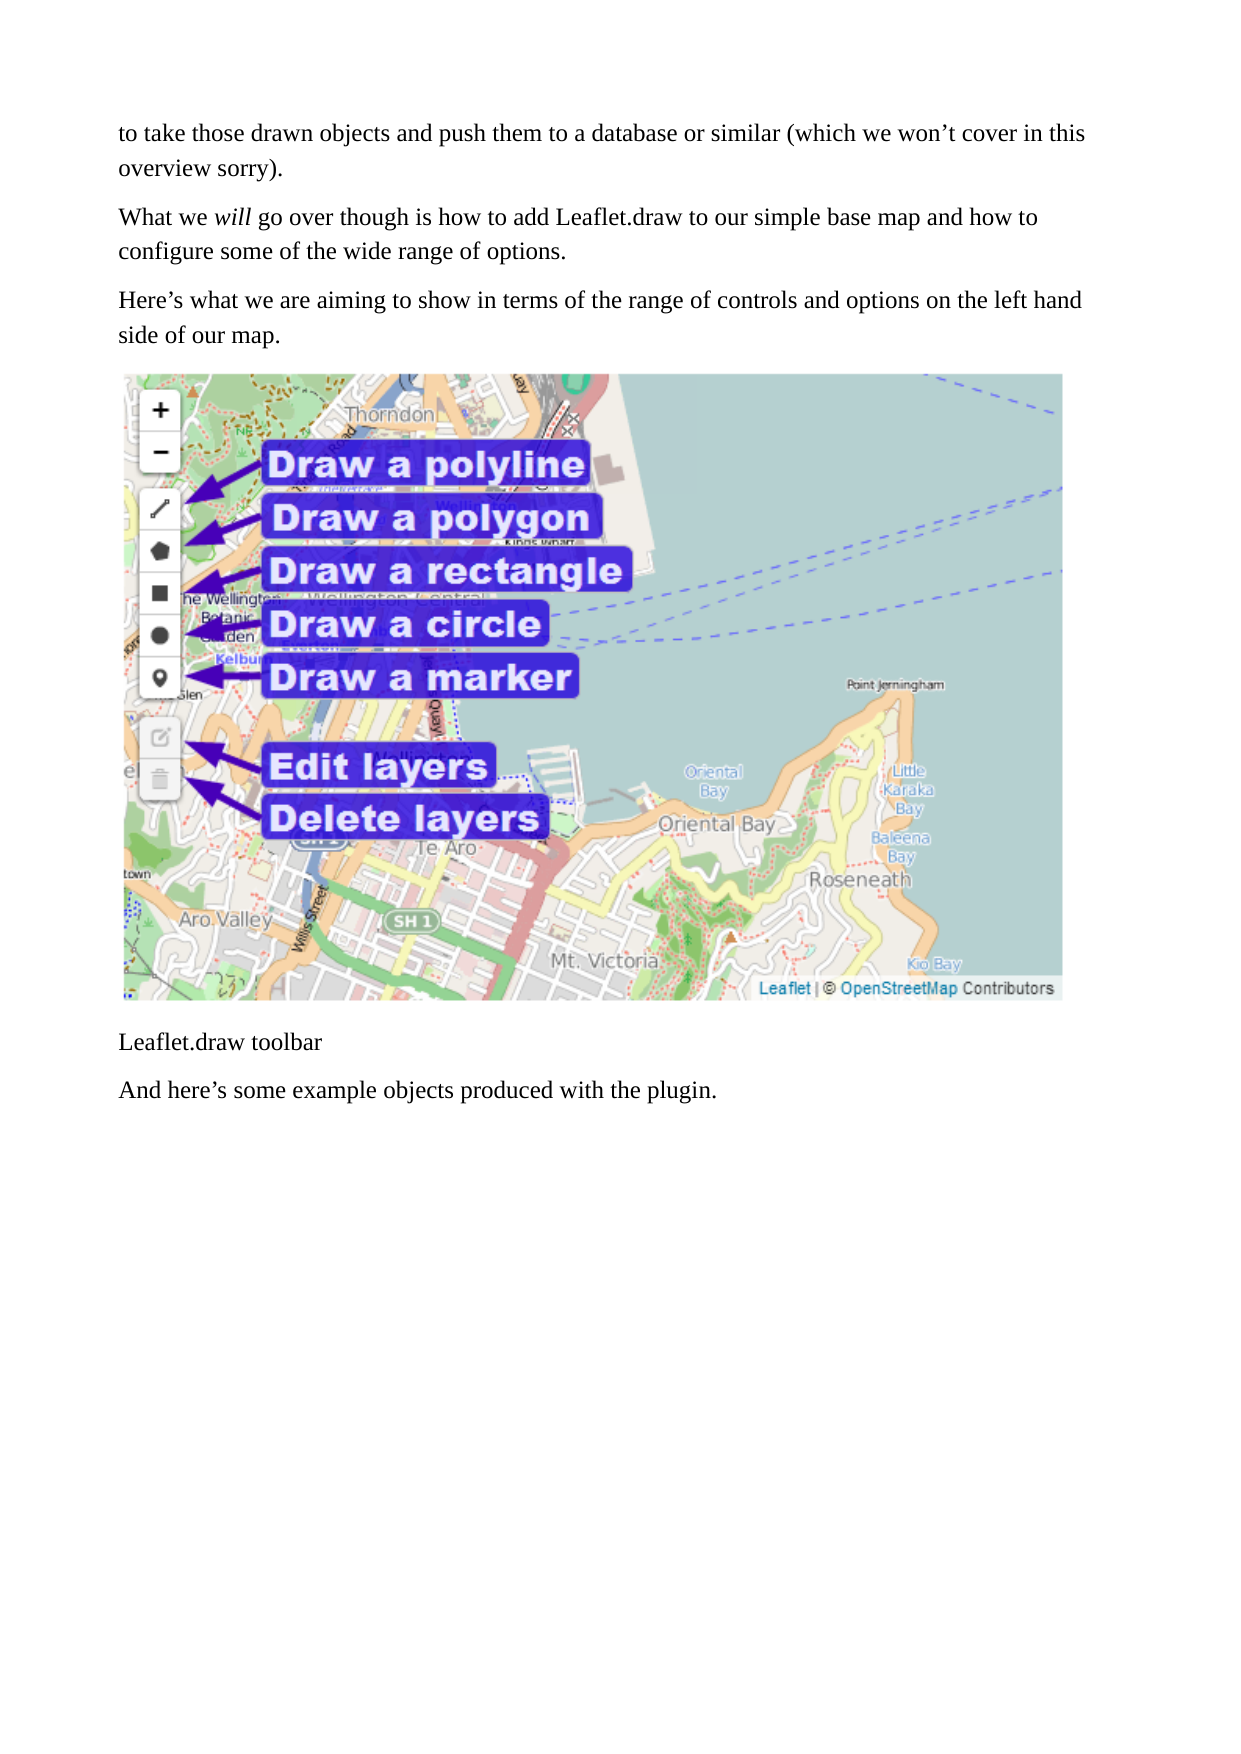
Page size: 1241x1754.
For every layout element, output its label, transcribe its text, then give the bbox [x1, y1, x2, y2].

text What we will go over though is how to add Leaflet.draw to our simple base map and how to configure some of the wide range of options. [118, 202, 1122, 265]
text to take those drawn objects and push them to a database or similar (which we won’t cover in this overview sorry). [118, 118, 1122, 181]
text And here’s some example objects produced with the plugin. [118, 1076, 1122, 1104]
text Leaflet.draw toolbar [118, 1027, 1122, 1055]
text Here’s what we are aiming to show in terms of the range of controls and options on the left hand side of our map. [118, 285, 1122, 348]
picture [118, 368, 1069, 1007]
